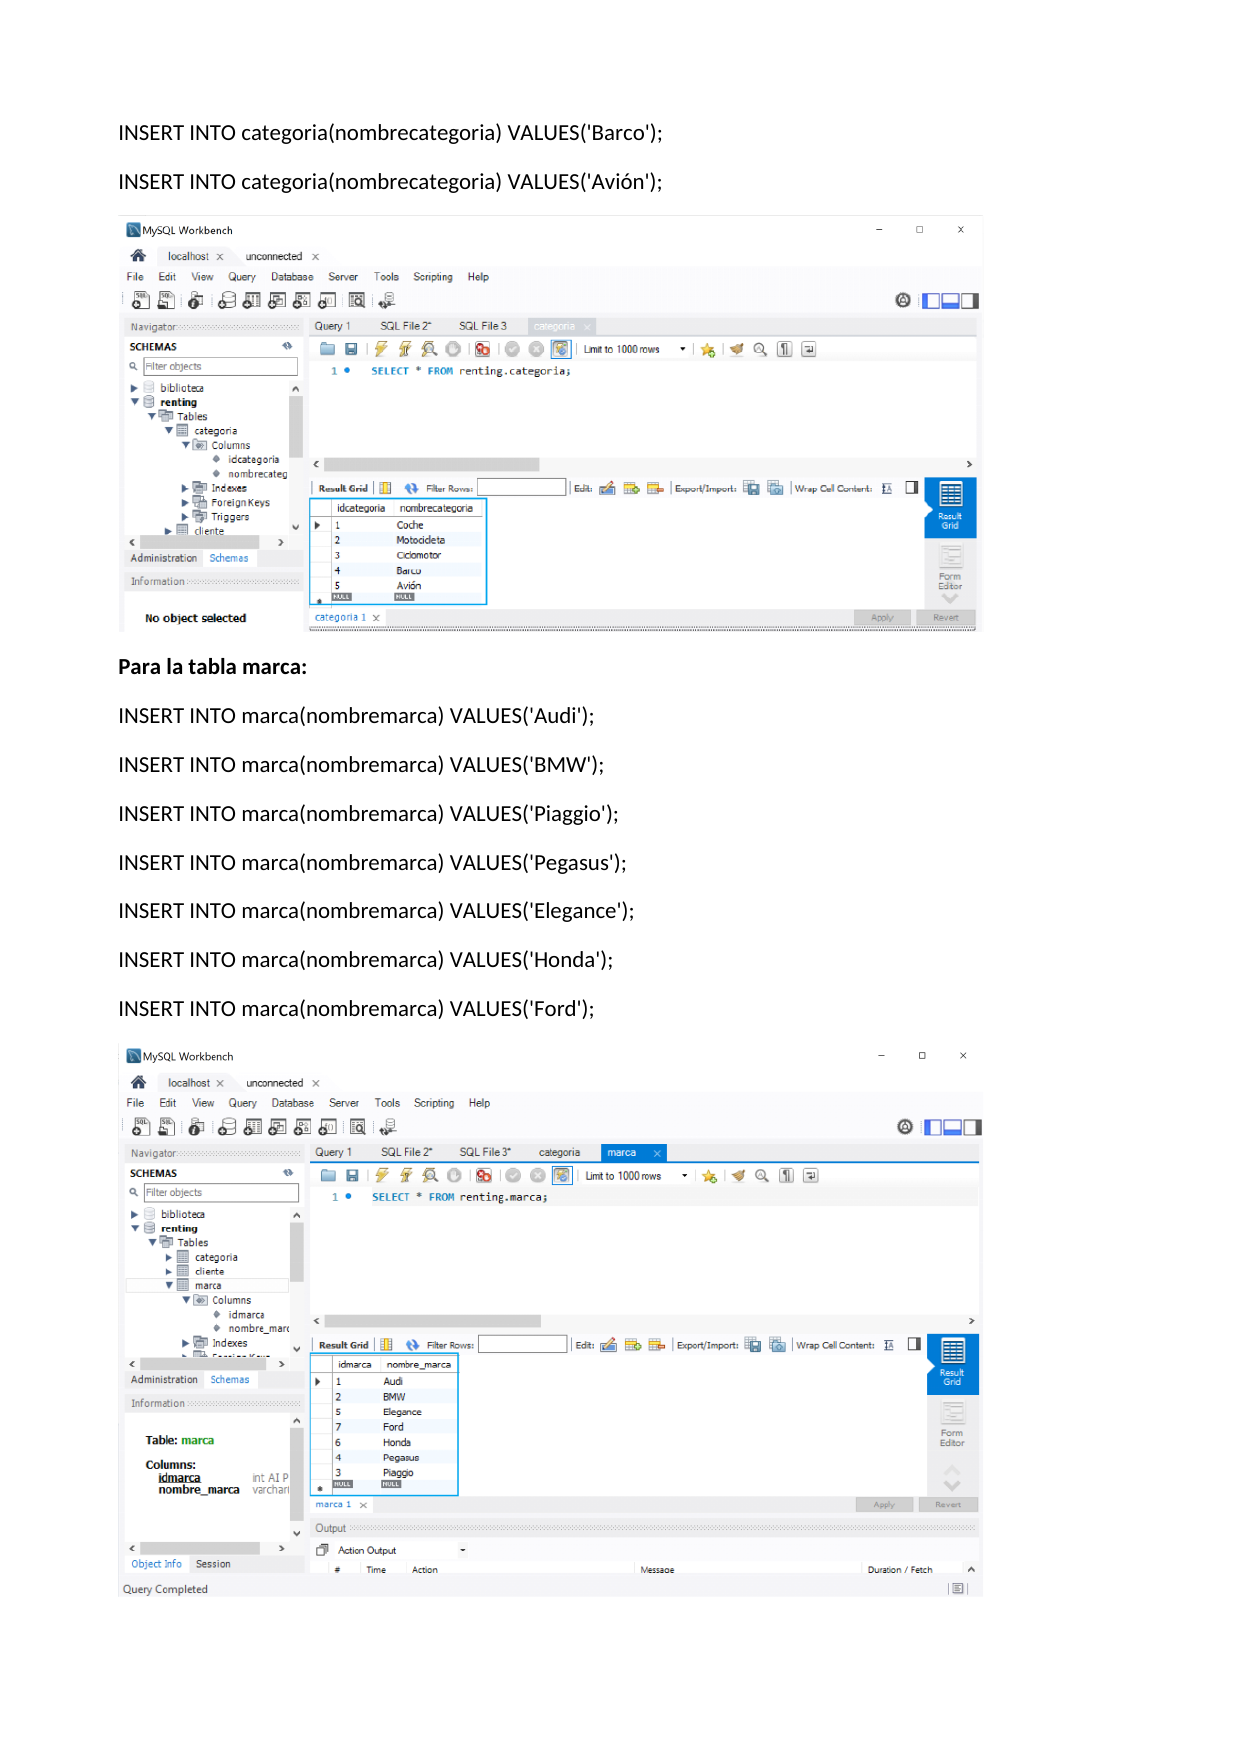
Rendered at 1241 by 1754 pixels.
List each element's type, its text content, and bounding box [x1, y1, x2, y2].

text INSERT INTO marca(nombremarca) VALUES('BMW'); [118, 750, 1122, 778]
text INSERT INTO marca(nombremarca) VALUES('Pegasus'); [118, 848, 1122, 876]
text INSERT INTO categoria(nombrecategoria) VALUES('Barco'); [118, 118, 1122, 146]
text INSERT INTO marca(nombremarca) VALUES('Elegance'); [118, 897, 1122, 924]
text INSERT INTO marca(nombremarca) VALUES('Audi'); [118, 701, 1122, 729]
text INSERT INTO categoria(nombrecategoria) VALUES('Avión'); [118, 167, 1122, 195]
text INSERT INTO marca(nombremarca) VALUES('Ford'); [118, 994, 1122, 1022]
text INSERT INTO marca(nombremarca) VALUES('Honda'); [118, 945, 1122, 973]
text Para la tabla marca: [118, 652, 1122, 680]
text INSERT INTO marca(nombremarca) VALUES('Piaggio'); [118, 799, 1122, 827]
